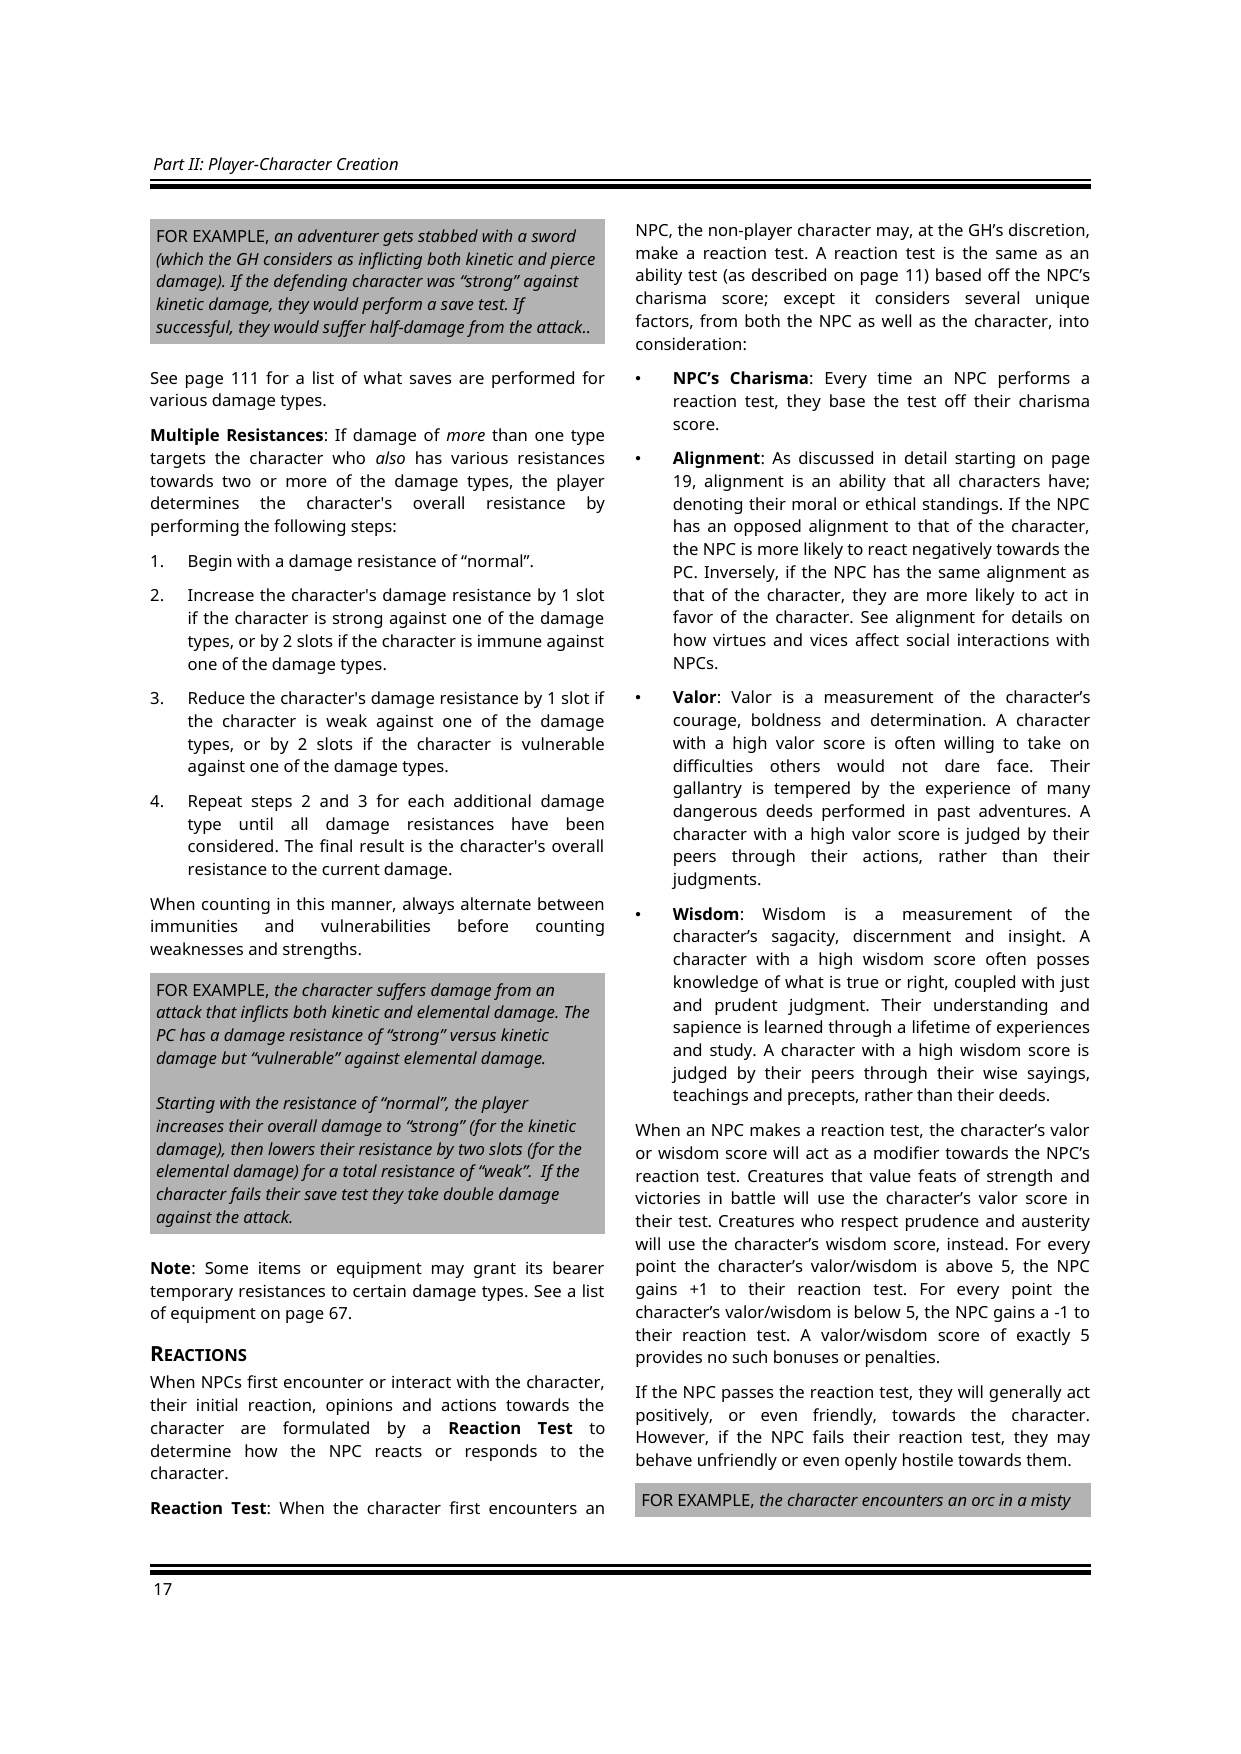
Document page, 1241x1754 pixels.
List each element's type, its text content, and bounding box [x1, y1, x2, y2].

table_header FOR EXAMPLE, an adventurer gets stabbed with a sword (which the GH considers as inflicting both kinetic and pierce damage). If the defending character was “strong” against kinetic damage, they would perform a save test. If successful, they would suffer half-damage from the attack.. [150, 219, 605, 344]
text Note: Some items or equipment may grant its bearer temporary resistances to certain damage types. See a list of equipment on page 53. [150, 1234, 605, 1324]
text Reaction Test: When the character first encounters an NPC, the non-player character may, at the GH’s discretion, make a reaction test. A reaction test is the same as an ability test (as described on page 10) based off the NPC’s charisma score; except it considers several unique factors, from both the NPC as well as the character, into consideration: [150, 1497, 605, 1519]
text If the NPC passes the reaction test, they will generally act positively, or even friendly, towards the character. However, if the NPC fails their reaction test, they may behave unfriendly or even openly hostile towards them. [635, 1381, 1091, 1471]
list Begin with a damage resistance of “normal”. [150, 549, 605, 572]
list Repeat steps 2 and 3 for each additional damage type until all damage resistances have been considered. The final result is the character's overall resistance to the current damage. [150, 789, 605, 880]
text When NPCs first encounter or interact with the character, their initial reaction, opinions and actions towards the character are formulated by a Reaction Test to determine how the NPC reacts or responds to the character. [150, 1371, 605, 1484]
list Valor: Valor is a measurement of the character’s courage, boldness and determination. A character with a high valor score is often willing to take on difficulties others would not dare face. Their gallantry is tempered by the experience of many dangerous deeds performed in past adventures. A character with a high valor score is judged by their peers through their actions, rather than their judgments. [635, 686, 1091, 890]
text When an NPC makes a reaction test, the character’s valor or wisdom score will act as a modifier towards the NPC’s reaction test. Creatures that value feats of strength and victories in battle will use the character’s valor score in their test. Creatures who respect prudence and austerity will use the character’s wisdom score, instead. For every point the character’s valor/wisdom is above 5, the NPC gains +1 to their reaction test. For every point the character’s valor/wisdom is below 5, the NPC gains a -1 to their reaction test. A valor/wisdom score of exactly 5 provides no such bonuses or penalties. [635, 1119, 1091, 1368]
list Reduce the character's damage resistance by 1 slot if the character is weak against one of the damage types, or by 2 slots if the character is vulnerable against one of the damage types. [150, 687, 605, 778]
list NPC’s Charisma: Every time an NPC performs a reaction test, they base the test off their charisma score. [635, 367, 1091, 435]
list Wisdom: Wisdom is a measurement of the character’s sagacity, discernment and insight. A character with a high wisdom score often posses knowledge of what is true or right, coupled with just and prudent judgment. Their understanding and sapience is learned through a lifetime of experiences and study. A character with a high wisdom score is judged by their peers through their wise sayings, teachings and precepts, rather than their deeds. [635, 902, 1091, 1107]
text Reaction Test: When the character first encounters an NPC, the non-player character may, at the GH’s discretion, make a reaction test. A reaction test is the same as an ability test (as described on page 10) based off the NPC’s charisma score; except it considers several unique factors, from both the NPC as well as the character, into consideration: [635, 219, 1091, 355]
text Multiple Resistances: If damage of more than one type targets the character who also has various resistances towards two or more of the damage types, the player determines the character's overall resistance by performing the following steps: [150, 424, 605, 537]
subtitle Reactions [150, 1339, 605, 1368]
text See page 84 for a list of what saves are performed for various damage types. [150, 344, 605, 412]
text When counting in this manner, always alternate between immunities and vulnerabilities before counting weaknesses and strengths. [150, 892, 605, 961]
list Increase the character's damage resistance by 1 slot if the character is strong against one of the damage types, or by 2 slots if the character is immune against one of the damage types. [150, 584, 605, 675]
table_header FOR EXAMPLE, the character encounters an orc in a misty [635, 1483, 1091, 1517]
list Alignment: As discussed in detail starting on page 17, alignment is an ability that all characters have; denoting their moral or ethical standings. If the NPC has an opposed alignment to that of the character, the NPC is more likely to react negatively towards the PC. Inversely, if the NPC has the same alignment as that of the character, they are more likely to act in favor of the character. See alignment for details on how virtues and vices affect social interactions with NPCs. [635, 447, 1091, 674]
table_header FOR EXAMPLE, the character suffers damage from an attack that inflicts both kinetic and elemental damage. The PC has a damage resistance of “strong” versus kinetic damage but “vulnerable” against elemental damage. Starting with the resistance of “normal”, the player increases their overall damage to “strong” (for the kinetic damage), then lowers their resistance by two slots (for the elemental damage) for a total resistance of “weak”. If the character fails their save test they take double damage against the attack. [150, 973, 605, 1234]
